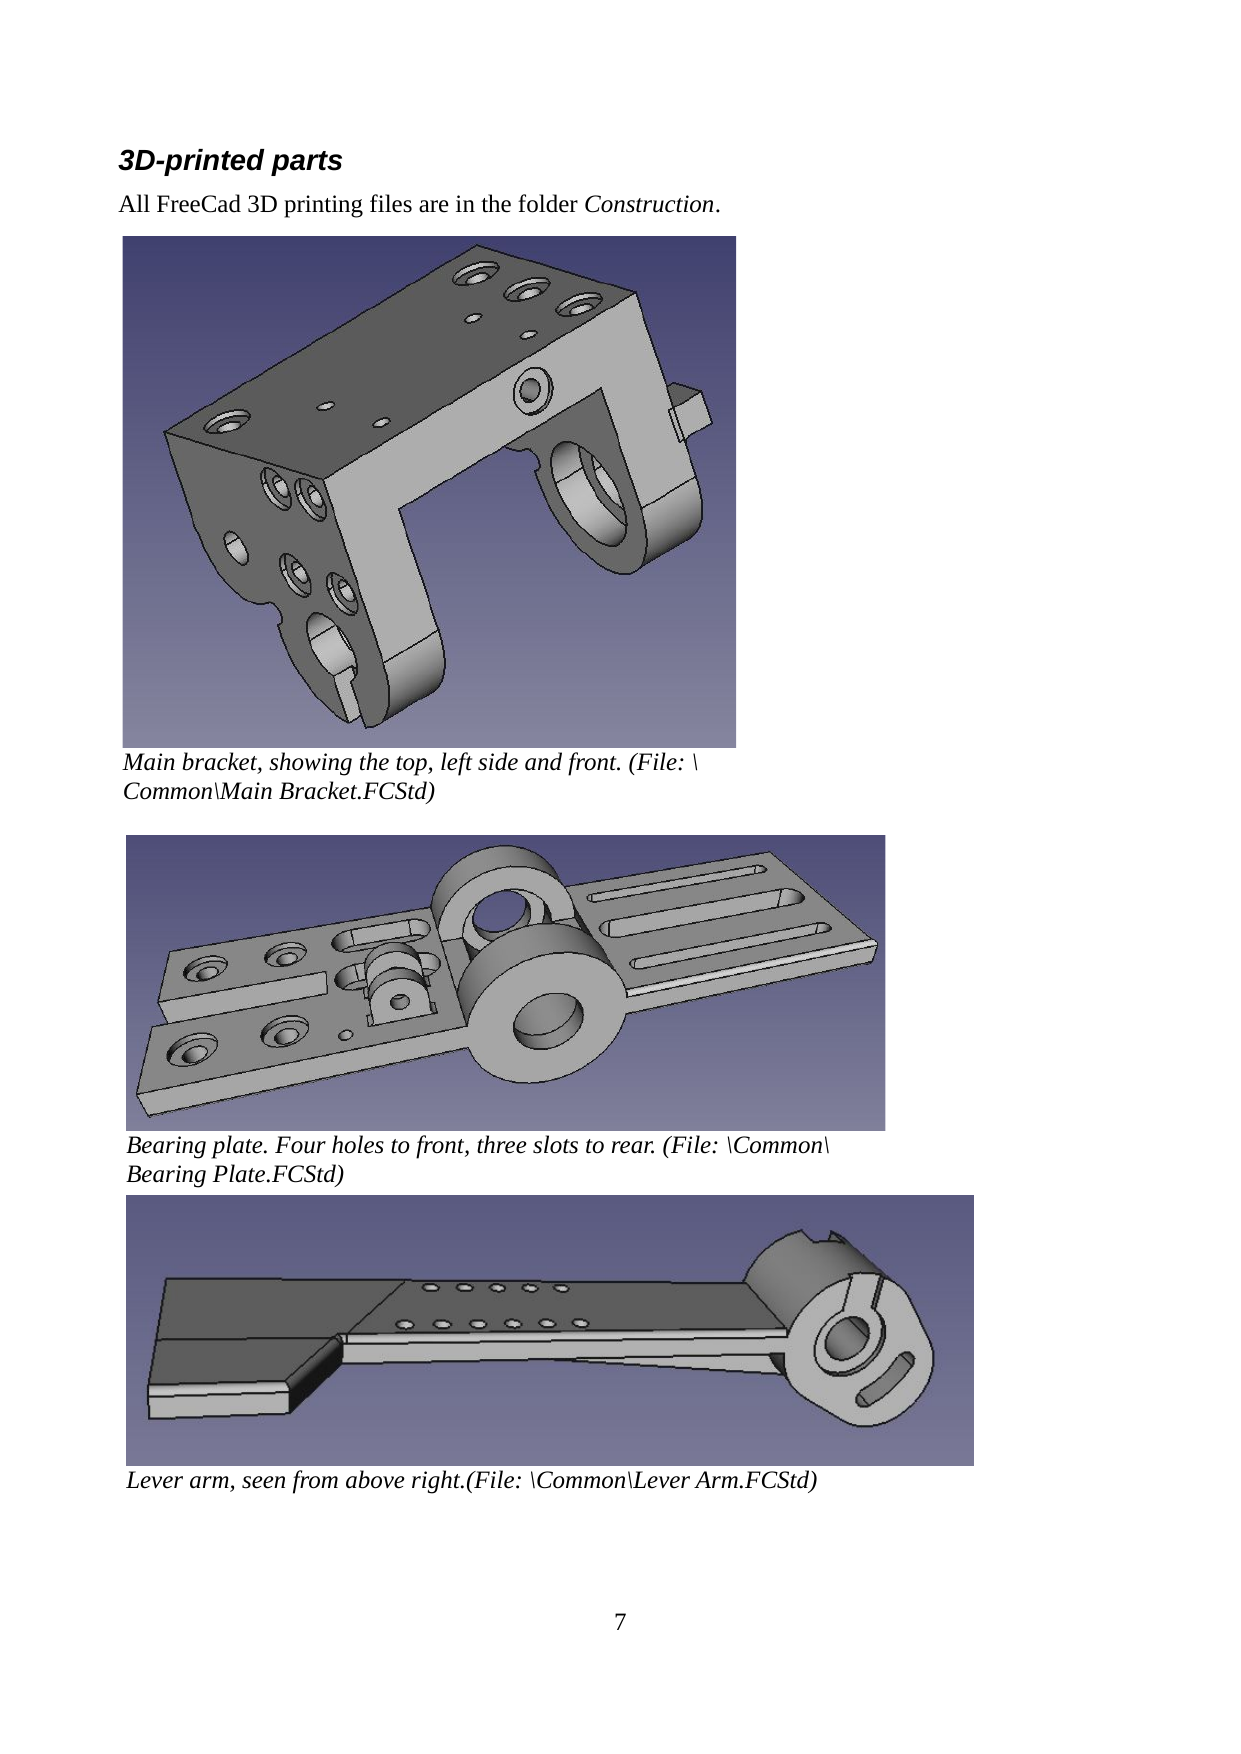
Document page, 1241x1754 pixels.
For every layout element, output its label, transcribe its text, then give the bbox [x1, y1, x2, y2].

picture [126, 1195, 974, 1466]
subtitle 3D-printed parts [118, 143, 1122, 177]
picture [122, 236, 737, 748]
text Bearing plate. Four holes to front, three slots to rear. (File: \Common\Bearing Plate.FCStd) [126, 1131, 886, 1188]
text Lever arm, seen from above right.(File: \Common\Lever Arm.FCStd) [126, 1466, 974, 1494]
text Main bracket, showing the top, left side and front. (File: \Common\Main Bracket.FCStd) [123, 748, 736, 805]
picture [126, 835, 886, 1131]
text All FreeCad 3D printing files are in the folder Construction. [118, 189, 1122, 218]
